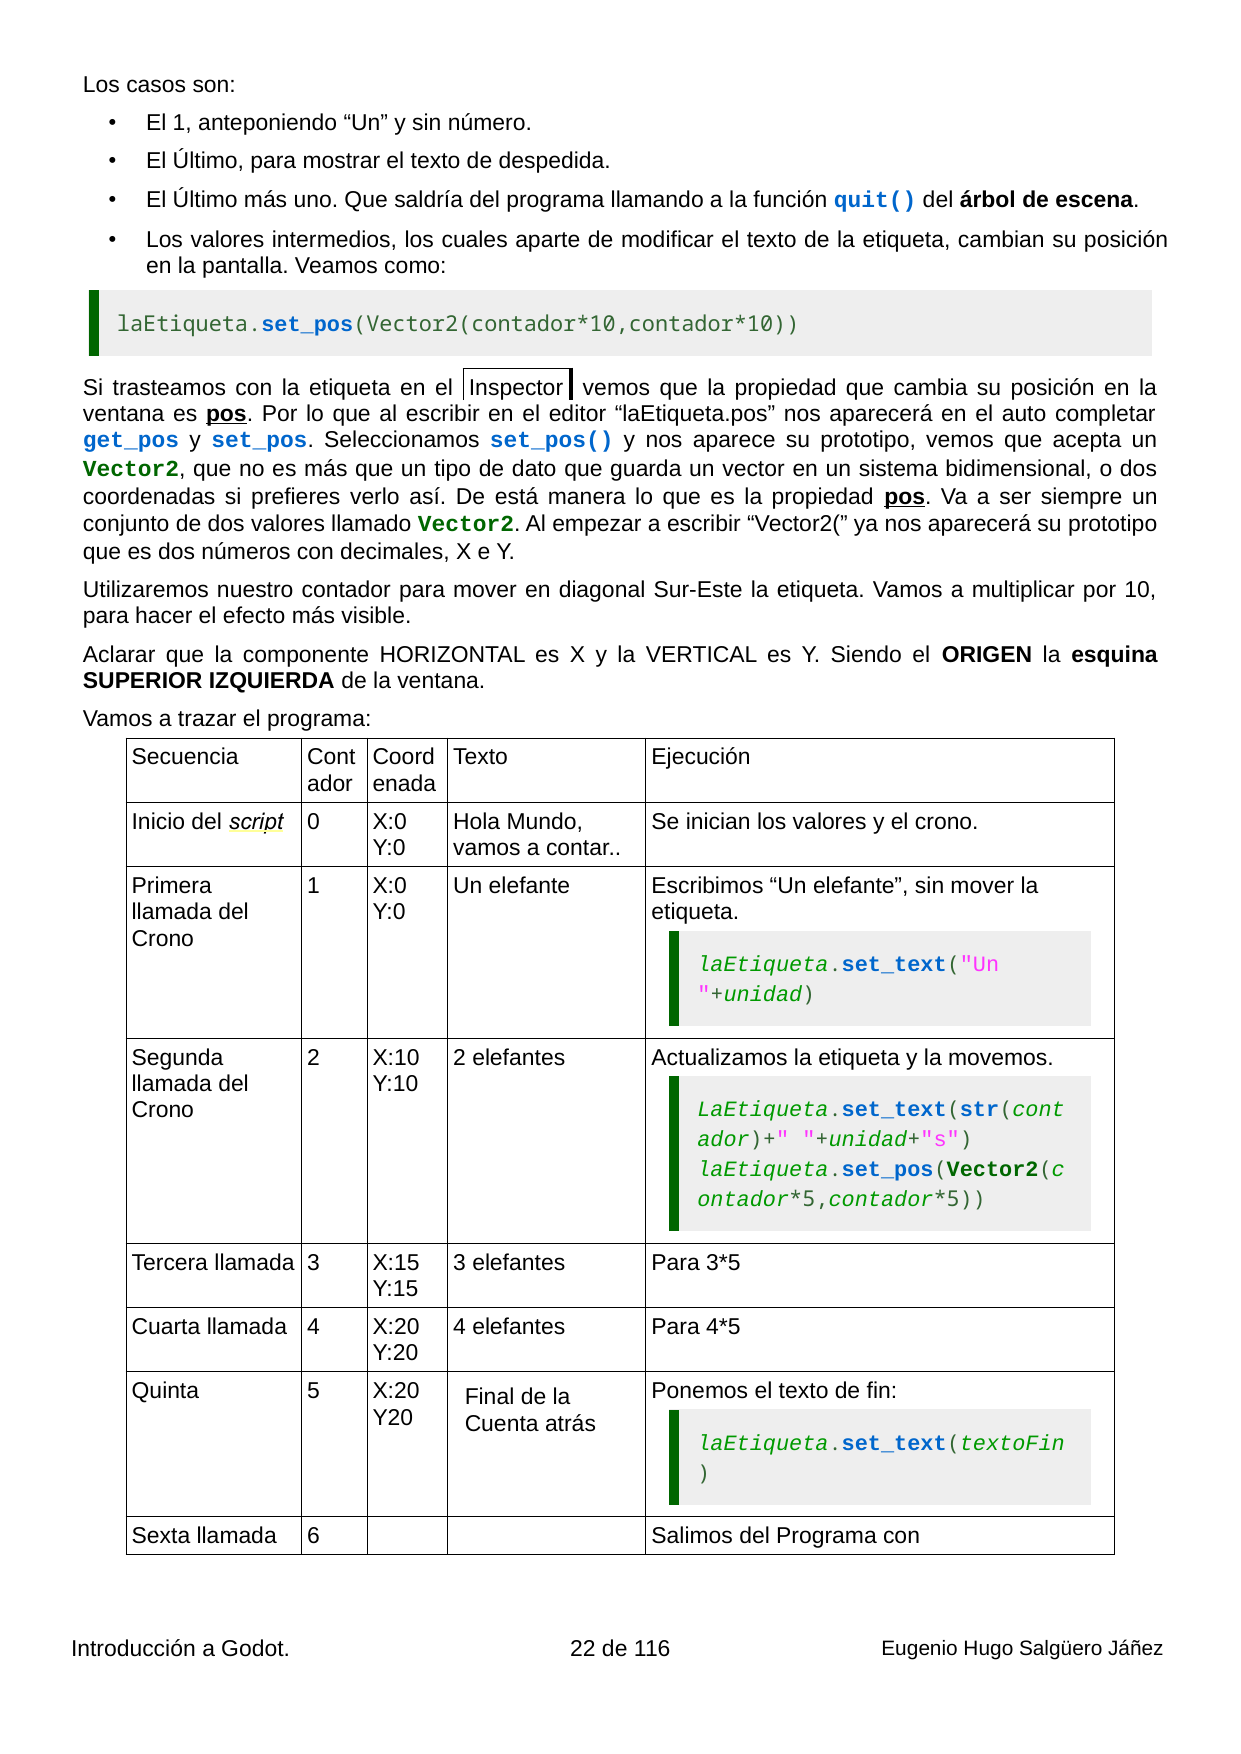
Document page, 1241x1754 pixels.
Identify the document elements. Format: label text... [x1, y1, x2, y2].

table_cell Tercera llamada [127, 1244, 301, 1307]
table_cell Sexta llamada [127, 1517, 301, 1554]
table_cell 4 elefantes [448, 1308, 645, 1371]
table_header Contador [302, 739, 367, 802]
table_cell X:10 Y:10 [368, 1039, 447, 1243]
text Utilizaremos nuestro contador para mover en diagonal Sur-Este la etiqueta. Vamos a multiplicar por 10, para hacer el efecto más visible. [83, 576, 1158, 629]
table_cell [448, 1517, 645, 1554]
table_cell Primera llamada del Crono [127, 867, 301, 1038]
table_cell [368, 1517, 447, 1554]
table_cell X:0 Y:0 [368, 867, 447, 1038]
table_cell 4 [302, 1308, 367, 1371]
table_cell 3 elefantes [448, 1244, 645, 1307]
table_cell Actualizamos la etiqueta y la movemos. LaEtiqueta.set_text(str(contador)+" "+unidad+"s") laEtiqueta.set_pos(Vector2(contador*5,contador*5)) [646, 1039, 1114, 1243]
table_cell 2 [302, 1039, 367, 1243]
table_cell Salimos del Programa con [646, 1517, 1114, 1554]
table_cell Para 4*5 [646, 1308, 1114, 1371]
table_cell Se inician los valores y el crono. [646, 803, 1114, 866]
table_cell Para 3*5 [646, 1244, 1114, 1307]
table_header Coordenada [368, 739, 447, 802]
list El Último más uno. Que saldría del programa llamando a la función quit() del árbol de escena. [108, 186, 1169, 214]
list El 1, anteponiendo “Un” y sin número. [108, 109, 1169, 136]
table_cell 3 [302, 1244, 367, 1307]
table_cell X:15 Y:15 [368, 1244, 447, 1307]
text Los casos son: [83, 71, 1158, 97]
table_cell X:0 Y:0 [368, 803, 447, 866]
table_cell Quinta [127, 1372, 301, 1516]
list El Último, para mostrar el texto de despedida. [108, 147, 1169, 174]
table_cell 2 elefantes [448, 1039, 645, 1243]
table_cell 1 [302, 867, 367, 1038]
table_cell Final de la Cuenta atrás [448, 1372, 645, 1516]
text Vamos a trazar el programa: [83, 705, 1158, 732]
text Si trasteamos con la etiqueta en el Inspector vemos que la propiedad que cambia su posición en la ventana es pos. Por lo que al escribir en el editor “laEtiqueta.pos” nos aparecerá en el auto completar get_pos y set_pos. Seleccionamos set_pos() y nos aparece su prototipo, vemos que acepta un Vector2, que no es más que un tipo de dato que guarda un vector en un sistema bidimensional, o dos coordenadas si prefieres verlo así. De está manera lo que es la propiedad pos. Va a ser siempre un conjunto de dos valores llamado Vector2. Al empezar a escribir “Vector2(” ya nos aparecerá su prototipo que es dos números con decimales, X e Y. [83, 368, 1158, 564]
table_header Texto [448, 739, 645, 802]
table_cell X:20 Y20 [368, 1372, 447, 1516]
table_cell Un elefante [448, 867, 645, 1038]
table_cell Inicio del script [127, 803, 301, 866]
table_header Ejecución [646, 739, 1114, 802]
table_cell 0 [302, 803, 367, 866]
table_cell Escribimos “Un elefante”, sin mover la etiqueta. laEtiqueta.set_text("Un "+unidad) [646, 867, 1114, 1038]
table_cell 6 [302, 1517, 367, 1554]
table_cell Ponemos el texto de fin: laEtiqueta.set_text(textoFin) [646, 1372, 1114, 1516]
table_cell 5 [302, 1372, 367, 1516]
table_cell Hola Mundo, vamos a contar.. [448, 803, 645, 866]
text laEtiqueta.set_pos(Vector2(contador*10,contador*10)) [99, 290, 1152, 356]
table_cell Cuarta llamada [127, 1308, 301, 1371]
text Aclarar que la componente HORIZONTAL es X y la VERTICAL es Y. Siendo el ORIGEN la esquina SUPERIOR IZQUIERDA de la ventana. [83, 641, 1158, 693]
list Los valores intermedios, los cuales aparte de modificar el texto de la etiqueta, cambian su posición en la pantalla. Veamos como: [108, 226, 1169, 278]
table_cell X:20 Y:20 [368, 1308, 447, 1371]
table_cell Segunda llamada del Crono [127, 1039, 301, 1243]
table_header Secuencia [127, 739, 301, 802]
